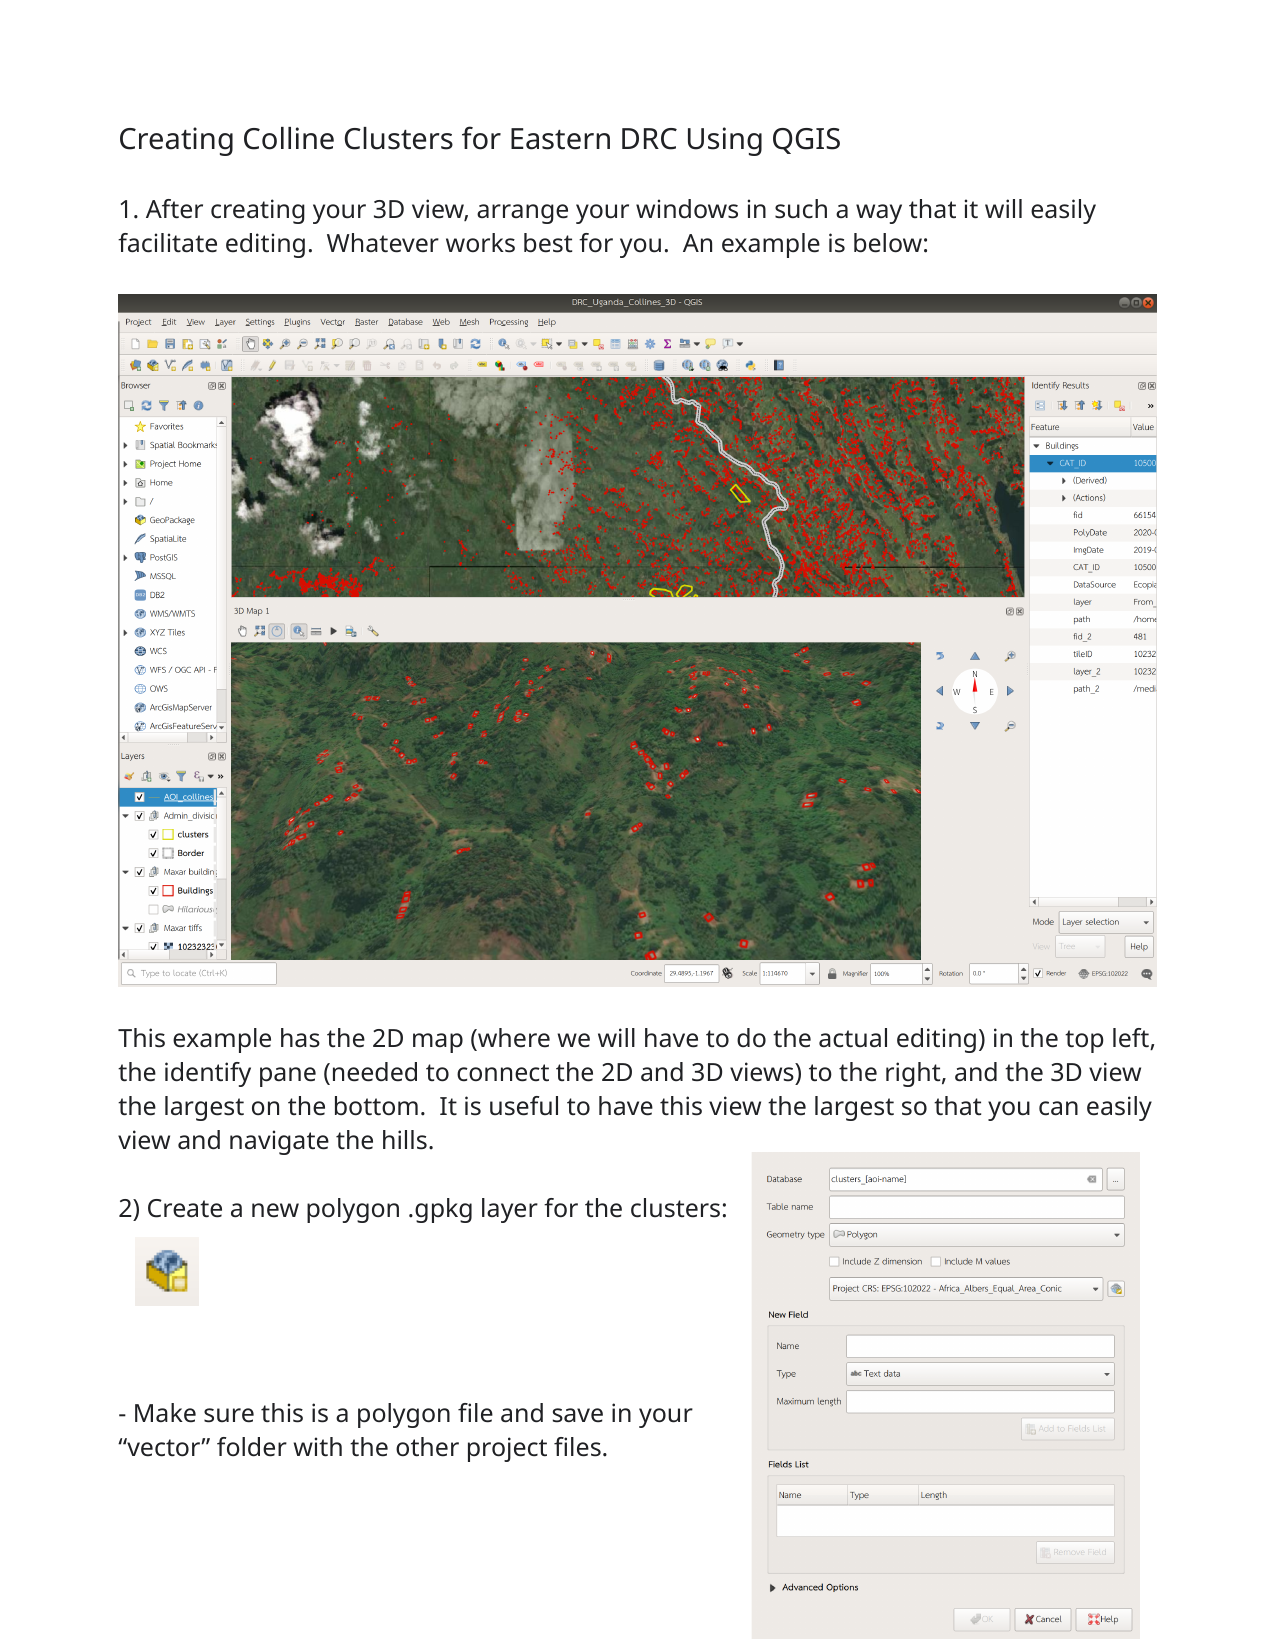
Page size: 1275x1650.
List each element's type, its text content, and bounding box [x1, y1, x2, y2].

text This example has the 2D map (where we will have to do the actual editing) in the top left, the identify pane (needed to connect the 2D and 3D views) to the right, and the 3D view the largest on the bottom. It is useful to have this view the largest so that you can easily view and navigate the hills. [118, 1021, 1157, 1157]
text Creating Colline Clusters for Eastern DRC Using QGIS [118, 118, 1157, 158]
text - Make sure this is a polygon file and save in your “vector” folder with the other project files. [118, 1395, 751, 1463]
picture [751, 1152, 1140, 1639]
text 1. After creating your 3D view, arrange your windows in such a way that it will easily facilitate editing. Whatever works best for you. An example is below: [118, 192, 1157, 260]
text 2) Create a new polygon .gpkg layer for the clusters: [118, 1191, 751, 1225]
picture [118, 294, 1157, 987]
picture [135, 1237, 199, 1306]
